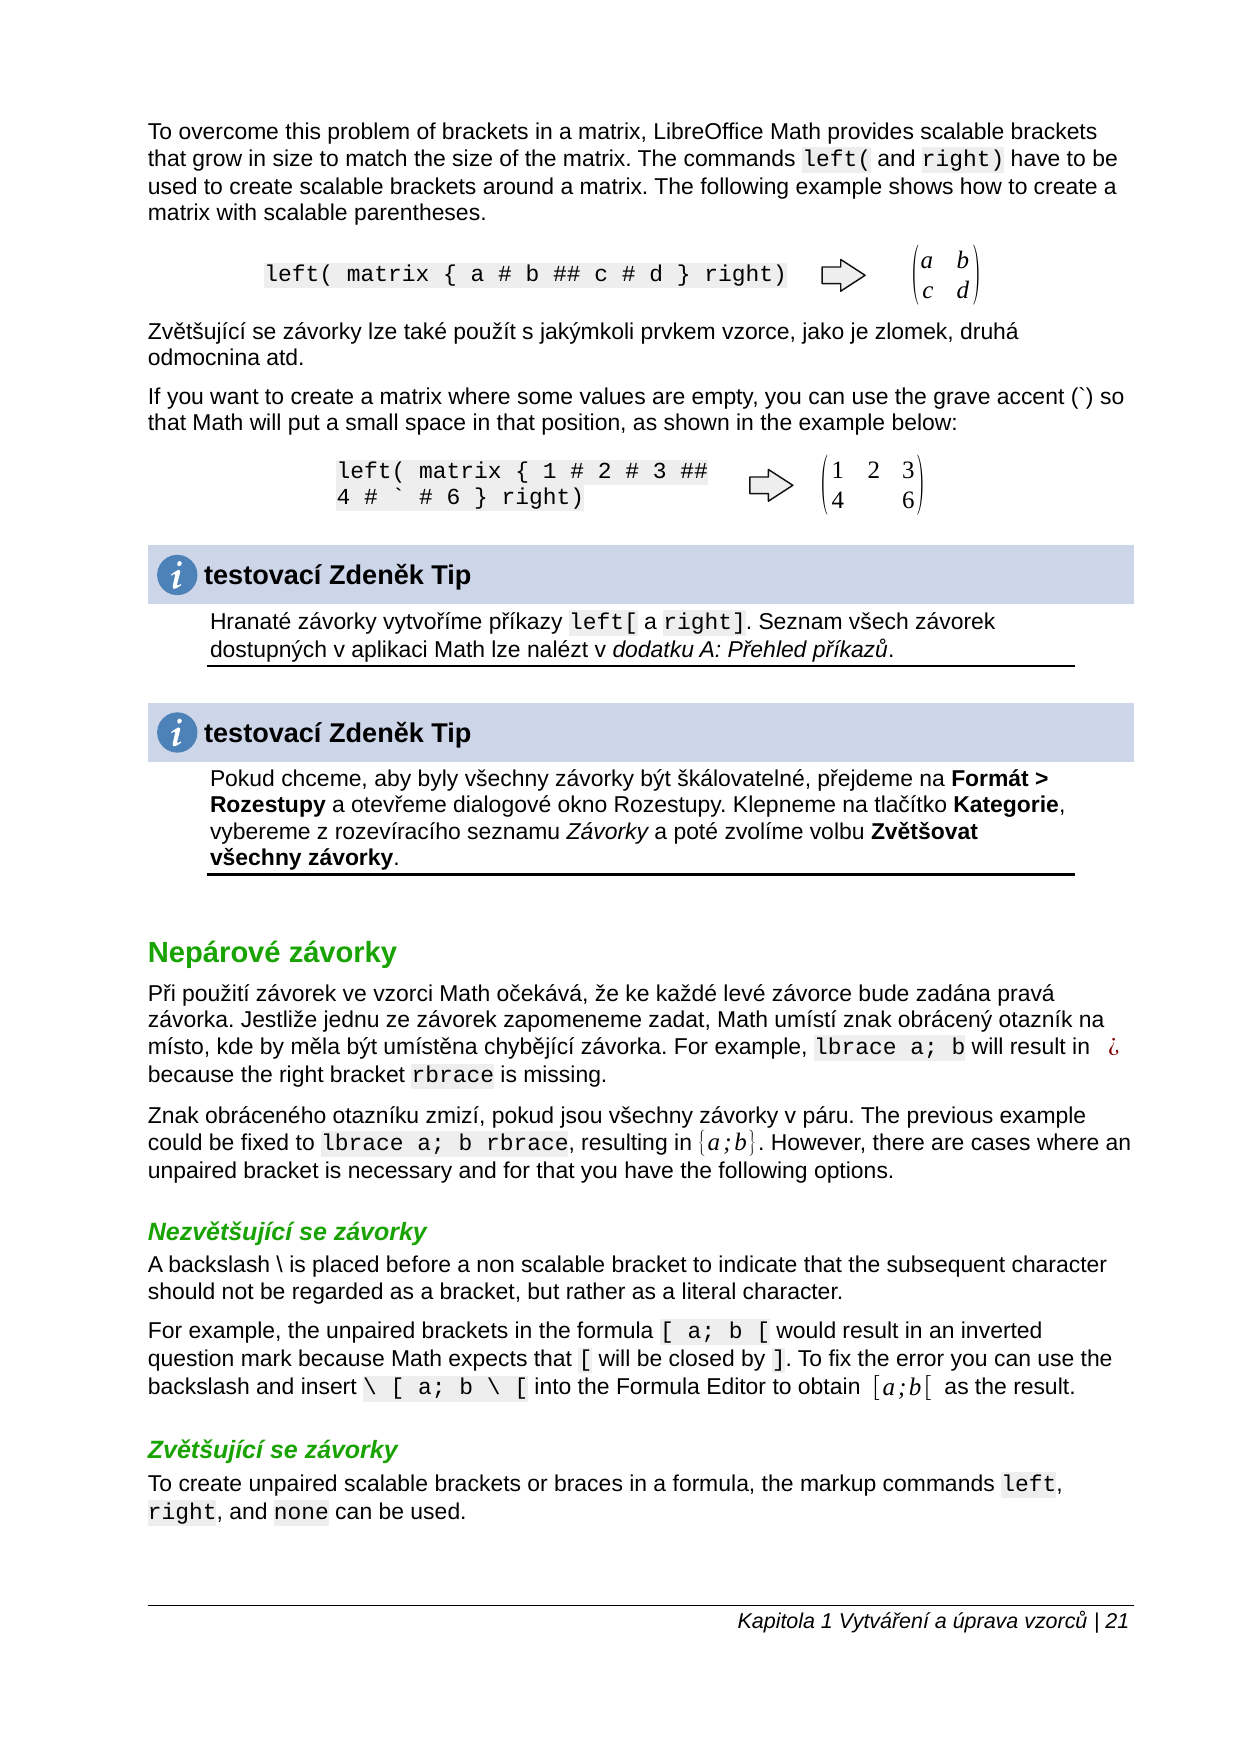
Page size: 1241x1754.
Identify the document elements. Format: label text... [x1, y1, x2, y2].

table_header [805, 238, 876, 318]
text Hranaté závorky vytvoříme příkazy left[ a right]. Seznam všech závorek dostupných v aplikaci Math lze nalézt v dodatku A: Přehled příkazů. [207, 604, 1075, 665]
text Znak obráceného otazníku zmizí, pokud jsou všechny závorky v páru. The previous example could be fixed to lbrace a; b rbrace, resulting in . However, there are cases where an unpaired bracket is necessary and for that you have the following options. [148, 1102, 1134, 1184]
text For example, the unpaired brackets in the formula [ a; b [ would result in an inverted question mark because Math expects that [ will be closed by ]. To fix the error you can use the backslash and insert \ [ a; b \ [ into the Formula Editor to obtain as the result. [148, 1317, 1134, 1402]
subtitle Nezvětšující se závorky [148, 1217, 1134, 1246]
text To create unpaired scalable brackets or braces in a formula, the markup commands left, right, and none can be used. [148, 1469, 1134, 1526]
table_header [733, 448, 803, 528]
text Pokud chceme, aby byly všechny závorky být škálovatelné, přejdeme na Formát > Rozestupy a otevřeme dialogové okno Rozestupy. Klepneme na tlačítko Kategorie, vybereme z rozevíracího seznamu Závorky a poté zvolíme volbu Zvětšovat všechny závorky. [207, 762, 1075, 873]
text Zvětšující se závorky lze také použít s jakýmkoli prvkem vzorce, jako je zlomek, druhá odmocnina atd. [148, 318, 1134, 370]
subtitle Nepárové závorky [148, 935, 1134, 968]
table_header left( matrix { a # b ## c # d } right) [247, 238, 805, 318]
subtitle testovací Zdeněk Tip [148, 703, 1134, 762]
table_header [876, 238, 1035, 318]
table_header [803, 448, 963, 528]
subtitle testovací Zdeněk Tip [148, 545, 1134, 604]
text A backslash \ is placed before a non scalable bracket to indicate that the subsequent character should not be regarded as a bracket, but rather as a literal character. [148, 1251, 1134, 1304]
table_header left( matrix { 1 # 2 # 3 ## 4 # ` # 6 } right) [319, 448, 732, 528]
subtitle Zvětšující se závorky [148, 1435, 1134, 1464]
text To overcome this problem of brackets in a matrix, LibreOffice Math provides scalable brackets that grow in size to match the size of the matrix. The commands left( and right) have to be used to create scalable brackets around a matrix. The following example shows how to create a matrix with scalable parentheses. [148, 118, 1134, 226]
text If you want to create a matrix where some values are empty, you can use the grave accent (`) so that Math will put a small space in that position, as shown in the example below: [148, 383, 1134, 436]
text Při použití závorek ve vzorci Math očekává, že ke každé levé závorce bude zadána pravá závorka. Jestliže jednu ze závorek zapomeneme zadat, Math umístí znak obrácený otazník na místo, kde by měla být umístěna chybějící závorka. For example, lbrace a; b will result in because the right bracket rbrace is missing. [148, 980, 1134, 1089]
